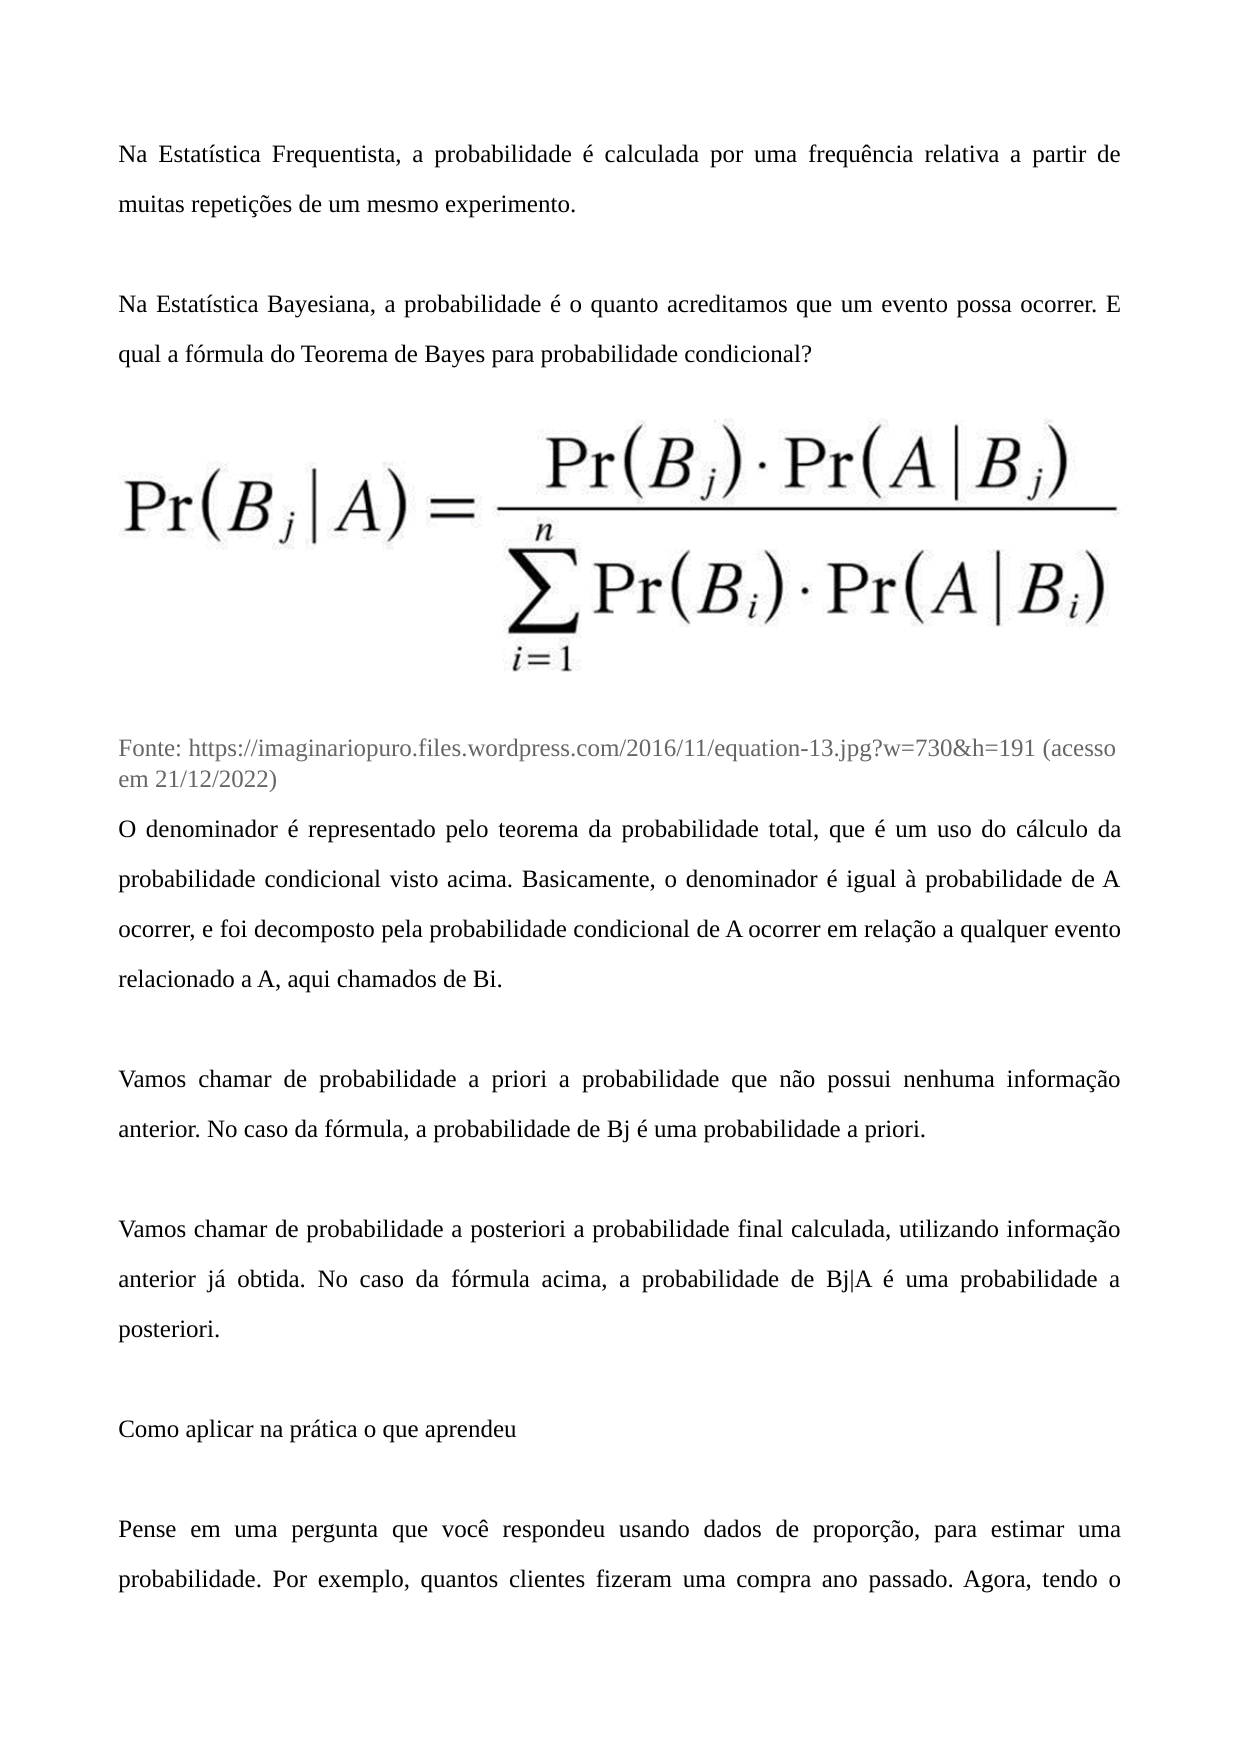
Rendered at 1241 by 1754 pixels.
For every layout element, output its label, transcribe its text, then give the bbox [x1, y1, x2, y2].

text Pense em uma pergunta que você respondeu usando dados de proporção, para estimar uma probabilidade. Por exemplo, quantos clientes fizeram uma compra ano passado. Agora, tendo o [118, 1493, 1122, 1593]
text Na Estatística Frequentista, a probabilidade é calculada por uma frequência relativa a partir de muitas repetições de um mesmo experimento. [118, 118, 1122, 218]
text Vamos chamar de probabilidade a priori a probabilidade que não possui nenhuma informação anterior. No caso da fórmula, a probabilidade de Bj é uma probabilidade a priori. [118, 1043, 1122, 1143]
text Como aplicar na prática o que aprendeu [118, 1393, 1122, 1443]
text Vamos chamar de probabilidade a posteriori a probabilidade final calculada, utilizando informação anterior já obtida. No caso da fórmula acima, a probabilidade de Bj|A é uma probabilidade a posteriori. [118, 1193, 1122, 1343]
text Na Estatística Bayesiana, a probabilidade é o quanto acreditamos que um evento possa ocorrer. E qual a fórmula do Teorema de Bayes para probabilidade condicional? [118, 268, 1122, 368]
text Fonte: https://imaginariopuro.files.wordpress.com/2016/11/equation-13.jpg?w=730&h=191 (acesso em 21/12/2022) [118, 731, 1122, 793]
picture [118, 418, 1123, 679]
text O denominador é representado pelo teorema da probabilidade total, que é um uso do cálculo da probabilidade condicional visto acima. Basicamente, o denominador é igual à probabilidade de A ocorrer, e foi decomposto pela probabilidade condicional de A ocorrer em relação a qualquer evento relacionado a A, aqui chamados de Bi. [118, 793, 1122, 993]
